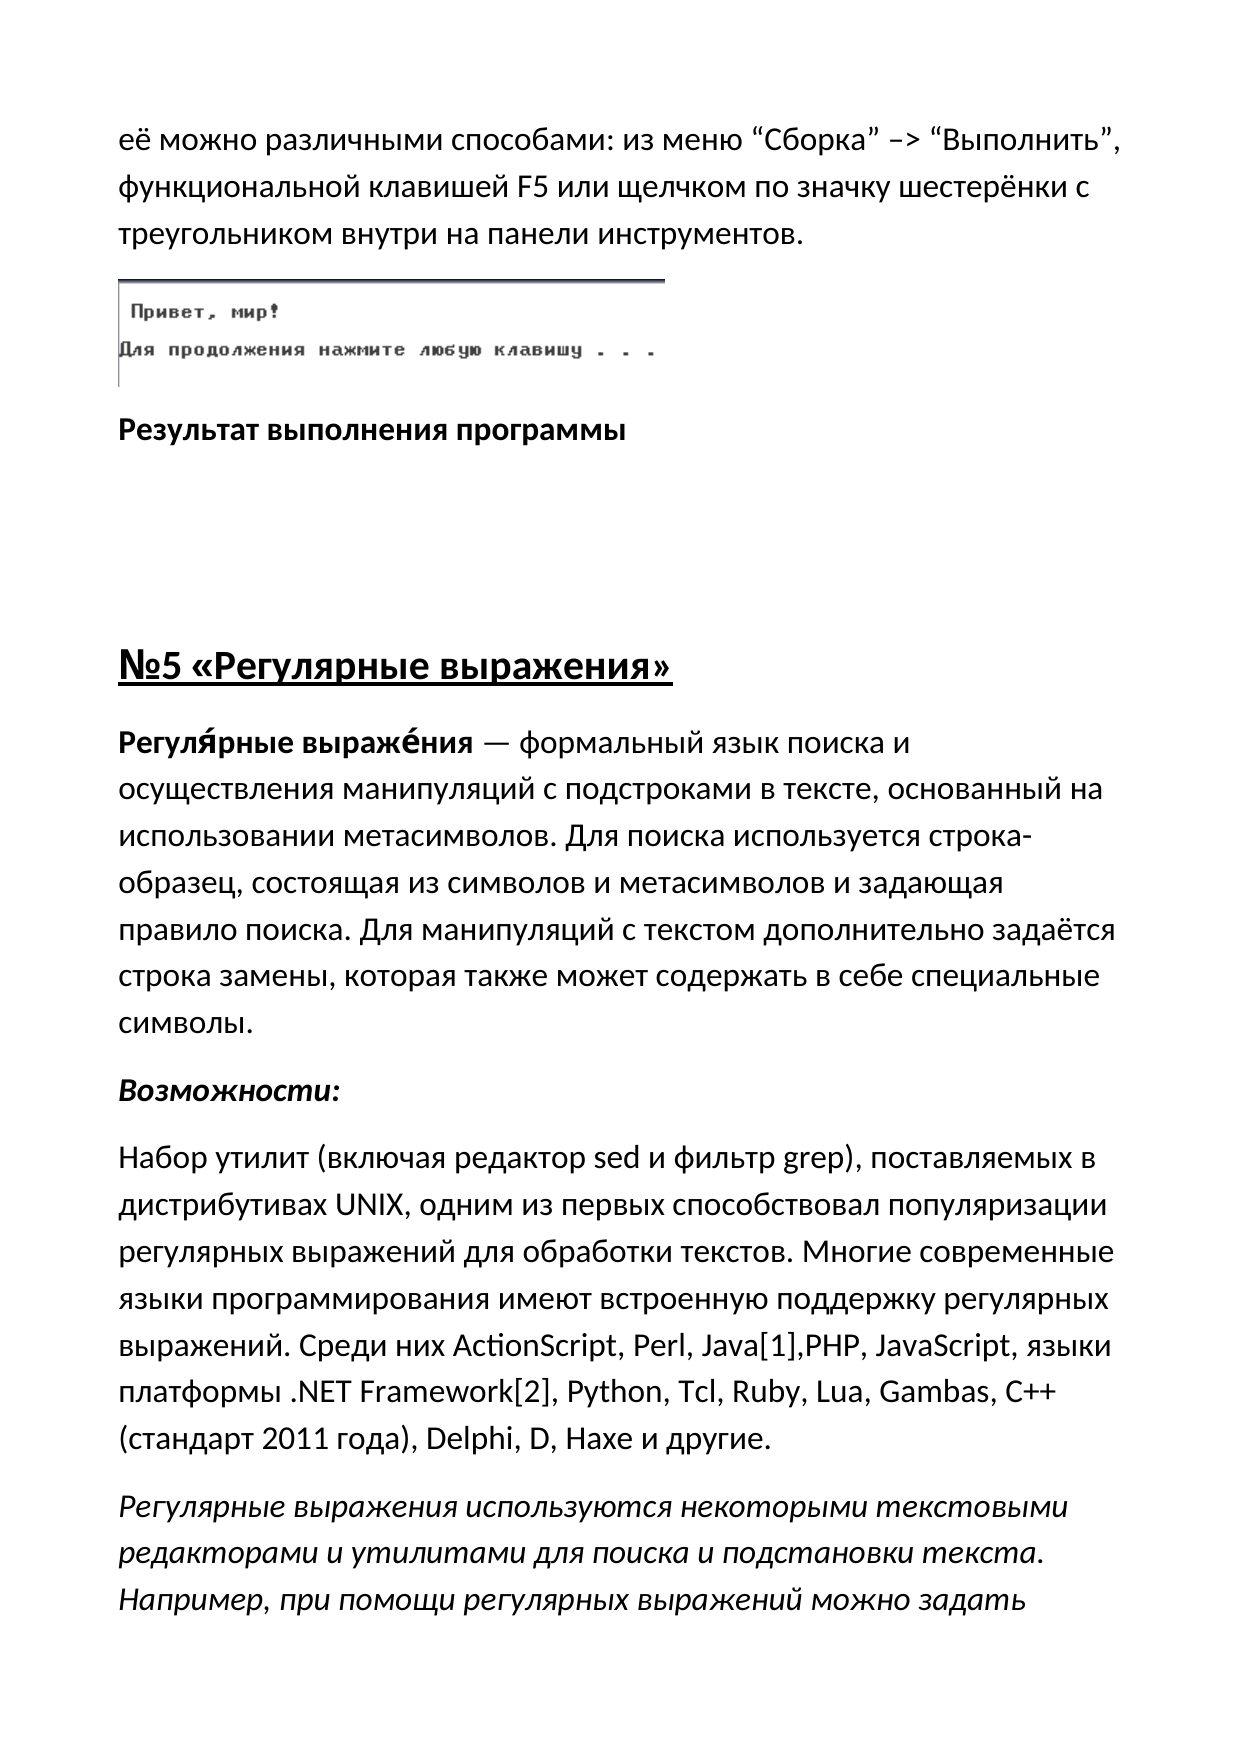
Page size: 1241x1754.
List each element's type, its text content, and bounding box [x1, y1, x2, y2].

text её можно различными способами: из меню “Сборка” –> “Выполнить”, функциональной клавишей F5 или щелчком по значку шестерёнки с треугольником внутри на панели инструментов. [118, 118, 1122, 252]
text Результат выполнения программы [118, 408, 1122, 449]
text Набор утилит (включая редактор sed и фильтр grep), поставляемых в дистрибутивах UNIX, одним из первых способствовал популяризации регулярных выражений для обработки текстов. Многие современные языки программирования имеют встроенную поддержку регулярных выражений. Среди них ActionScript, Perl, Java[1],PHP, JavaScript, языки платформы .NET Framework[2], Python, Tcl, Ruby, Lua, Gambas, C++ (стандарт 2011 года), Delphi, D, Haxe и другие. [118, 1136, 1122, 1458]
text №5 «Регулярные выражения» [118, 634, 1122, 691]
text Возможности: [118, 1069, 1122, 1109]
text Регуля́рные выраже́ния — формальный язык поиска и осуществления манипуляций с подстроками в тексте, основанный на использовании метасимволов. Для поиска используется строка-образец, состоящая из символов и метасимволов и задающая правило поиска. Для манипуляций с текстом дополнительно задаётся строка замены, которая также может содержать в себе специальные символы. [118, 721, 1122, 1042]
text Регулярные выражения используются некоторыми текстовыми редакторами и утилитами для поиска и подстановки текста. Например, при помощи регулярных выражений можно задать [118, 1485, 1122, 1619]
